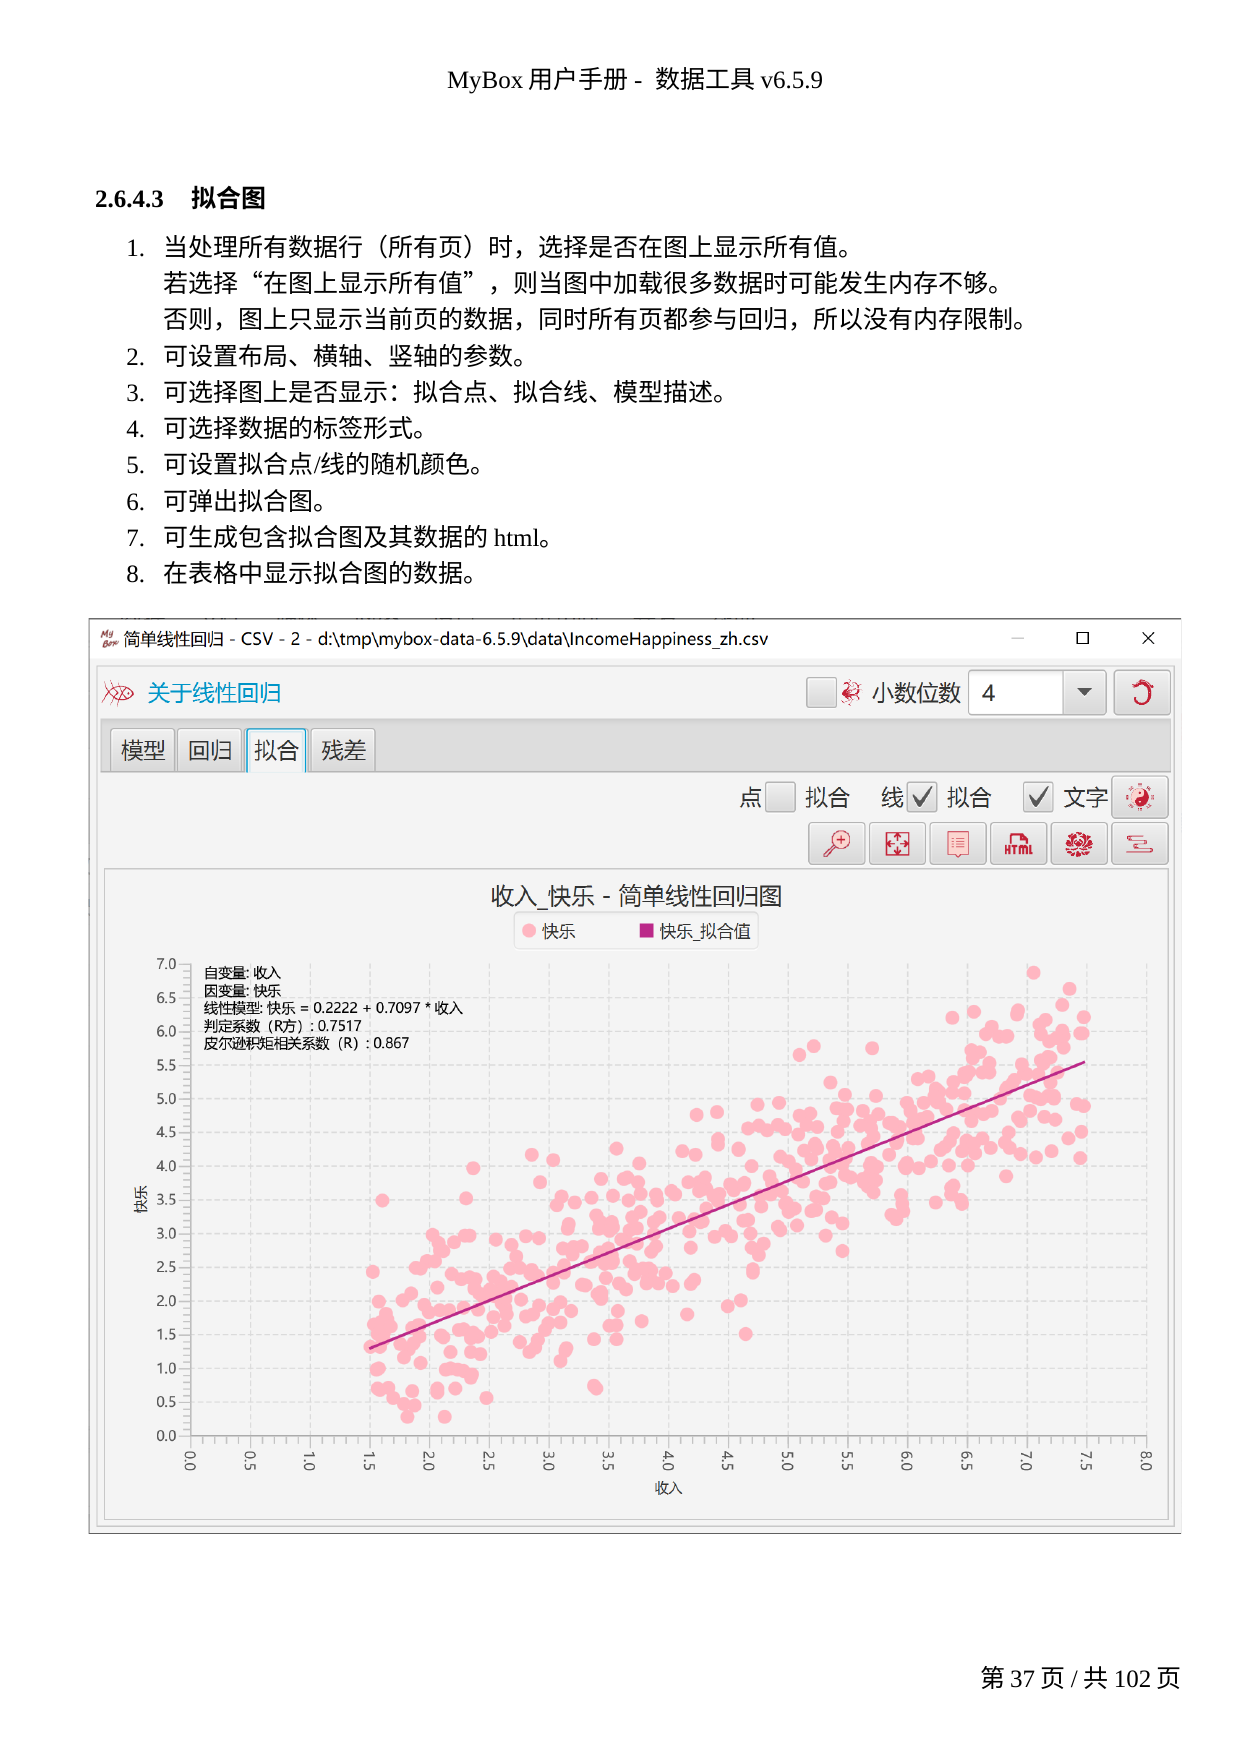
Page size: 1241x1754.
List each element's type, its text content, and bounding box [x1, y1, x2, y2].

list 可选择数据的标签形式。 [126, 408, 1181, 445]
list 当处理所有数据行（所有页）时，选择是否在图上显示所有值。 若选择“在图上显示所有值”，则当图中加载很多数据时可能发生内存不够。 否则，图上只显示当前页的数据，同时所有页都参与回归，所以没有内存限制。 [126, 227, 1181, 336]
picture [88, 618, 1182, 1534]
list 可选择图上是否显示：拟合点、拟合线、模型描述。 [126, 372, 1181, 408]
list 可弹出拟合图。 [126, 481, 1181, 517]
subtitle 拟合图 [88, 178, 1181, 215]
list 可生成包含拟合图及其数据的html。 [126, 517, 1181, 553]
list 可设置拟合点/线的随机颜色。 [126, 445, 1181, 481]
list 可设置布局、横轴、竖轴的参数。 [126, 336, 1181, 372]
list 在表格中显示拟合图的数据。 [126, 553, 1181, 590]
